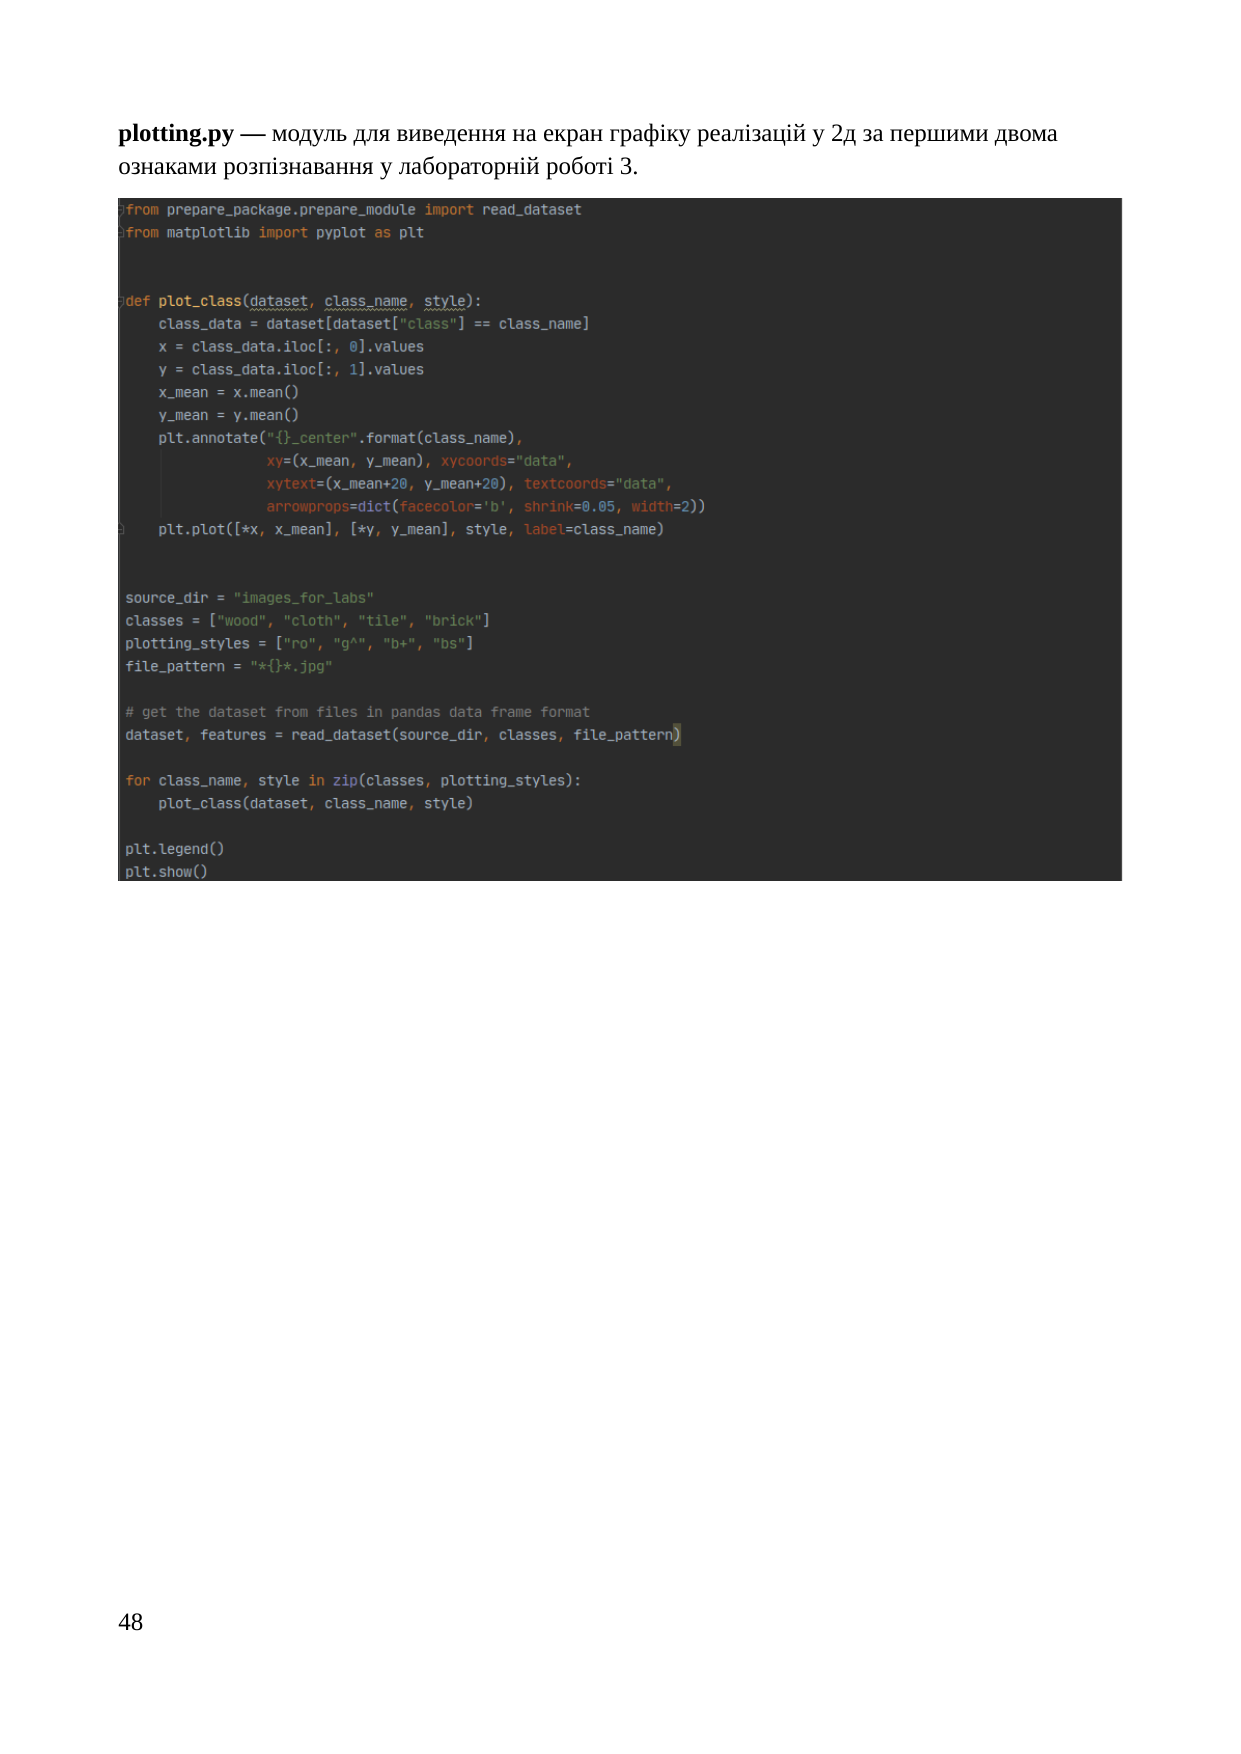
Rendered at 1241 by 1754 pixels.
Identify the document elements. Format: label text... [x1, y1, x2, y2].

text plotting.py — модуль для виведення на екран графіку реалізацій у 2д за першими двома ознаками розпізнавання у лабораторній роботі 3. [118, 118, 1122, 180]
picture [118, 198, 1123, 881]
